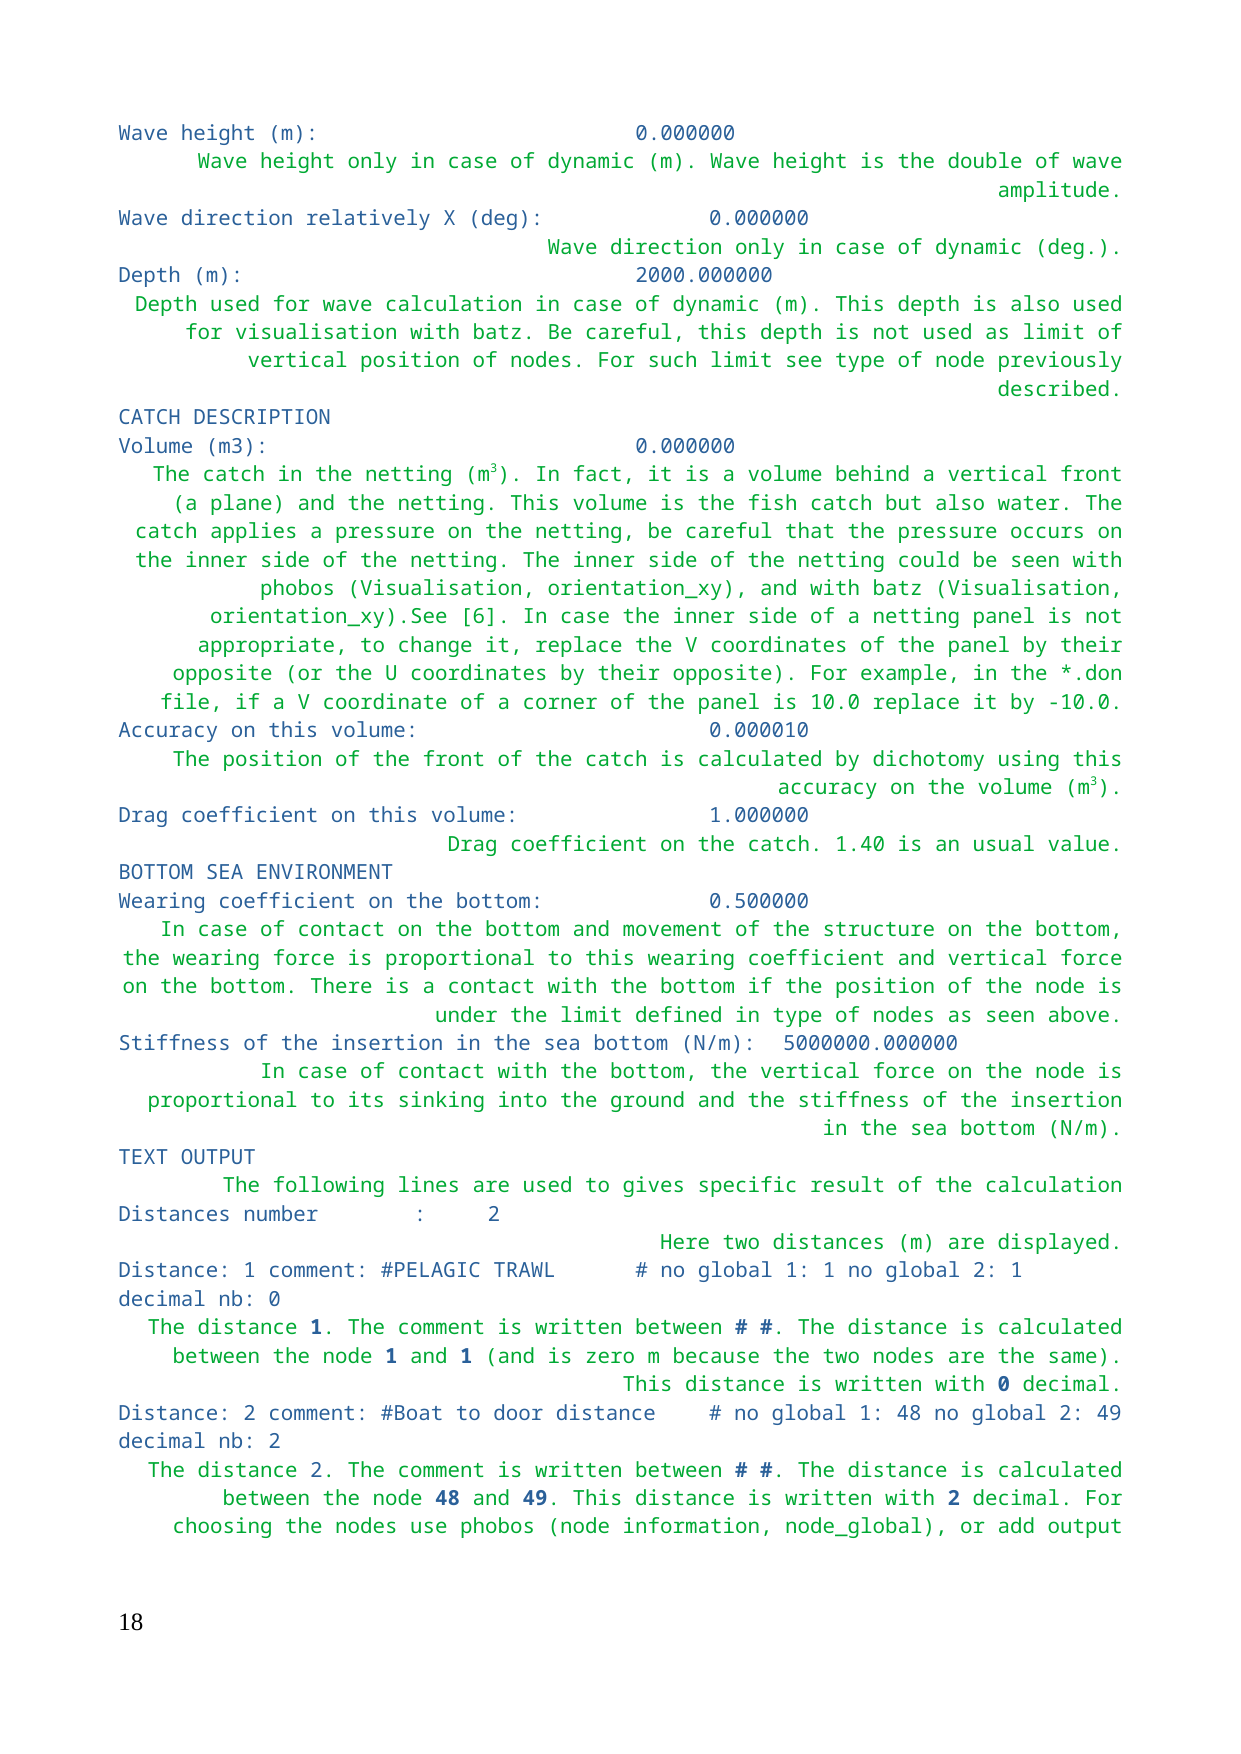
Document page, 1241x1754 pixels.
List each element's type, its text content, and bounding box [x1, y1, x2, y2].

text Here two distances (m) are displayed. [118, 1227, 1122, 1256]
text CATCH DESCRIPTION [118, 402, 1122, 431]
text The position of the front of the catch is calculated by dichotomy using this accuracy on the volume (m3). [118, 744, 1122, 801]
text Distance: 2 comment: #Boat to door distance # no global 1: 48 no global 2: 49 decimal nb: 2 [118, 1398, 1122, 1455]
text Distances number : 2 [118, 1199, 1122, 1227]
text The catch in the netting (m3). In fact, it is a volume behind a vertical front (a plane) and the netting. This volume is the fish catch but also water. The catch applies a pressure on the netting, be careful that the pressure occurs on the inner side of the netting. The inner side of the netting could be seen with phobos (Visualisation, orientation_xy), and with batz (Visualisation, orientation_xy).See [6]. In case the inner side of a netting panel is not appropriate, to change it, replace the V coordinates of the panel by their opposite (or the U coordinates by their opposite). For example, in the *.don file, if a V coordinate of a corner of the panel is 10.0 replace it by -10.0. [118, 459, 1122, 715]
text The distance 2. The comment is written between # #. The distance is calculated between the node 48 and 49. This distance is written with 2 decimal. For choosing the nodes use phobos (node information, node_global), or add output [118, 1455, 1122, 1540]
text Wearing coefficient on the bottom: 0.500000 [118, 886, 1122, 914]
text Drag coefficient on this volume: 1.000000 [118, 801, 1122, 829]
text Volume (m3): 0.000000 [118, 431, 1122, 459]
text Wave height only in case of dynamic (m). Wave height is the double of wave amplitude. [118, 147, 1122, 203]
text Accuracy on this volume: 0.000010 [118, 715, 1122, 744]
text BOTTOM SEA ENVIRONMENT [118, 857, 1122, 886]
text Depth (m): 2000.000000 [118, 260, 1122, 289]
text Depth used for wave calculation in case of dynamic (m). This depth is also used for visualisation with batz. Be careful, this depth is not used as limit of vertical position of nodes. For such limit see type of node previously described. [118, 289, 1122, 402]
text Stiffness of the insertion in the sea bottom (N/m): 5000000.000000 [118, 1028, 1122, 1057]
text Wave direction only in case of dynamic (deg.). [118, 232, 1122, 260]
text Wave height (m): 0.000000 [118, 118, 1122, 147]
text Wave direction relatively X (deg): 0.000000 [118, 203, 1122, 232]
text The following lines are used to gives specific result of the calculation [118, 1170, 1122, 1199]
text Drag coefficient on the catch. 1.40 is an usual value. [118, 829, 1122, 857]
text Distance: 1 comment: #PELAGIC TRAWL # no global 1: 1 no global 2: 1 decimal nb: 0 [118, 1256, 1122, 1312]
text The distance 1. The comment is written between # #. The distance is calculated between the node 1 and 1 (and is zero m because the two nodes are the same). This distance is written with 0 decimal. [118, 1312, 1122, 1398]
text In case of contact on the bottom and movement of the structure on the bottom, the wearing force is proportional to this wearing coefficient and vertical force on the bottom. There is a contact with the bottom if the position of the node is under the limit defined in type of nodes as seen above. [118, 914, 1122, 1028]
text In case of contact with the bottom, the vertical force on the node is proportional to its sinking into the ground and the stiffness of the insertion in the sea bottom (N/m). [118, 1057, 1122, 1142]
text TEXT OUTPUT [118, 1142, 1122, 1170]
